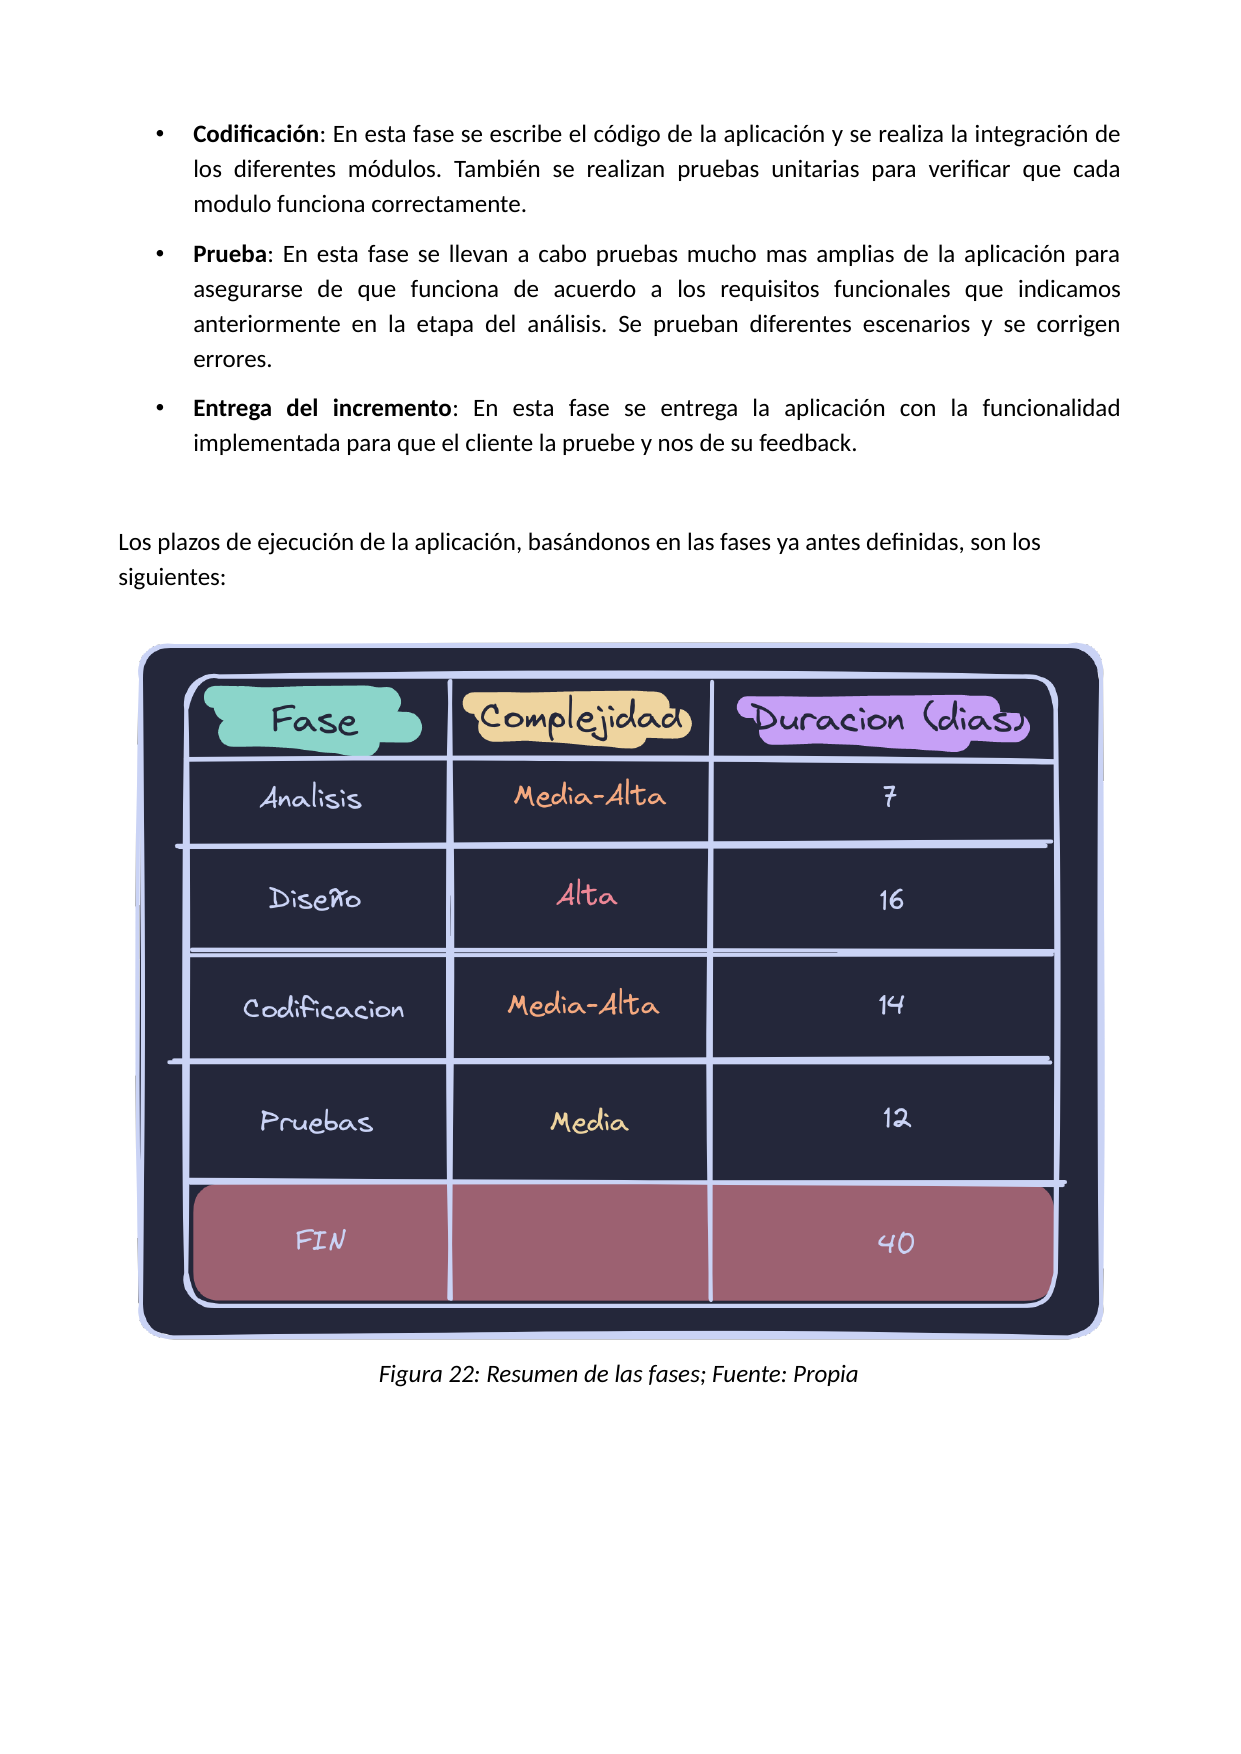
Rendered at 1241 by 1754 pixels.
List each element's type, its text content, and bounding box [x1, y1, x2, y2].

text Los plazos de ejecución de la aplicación, basándonos en las fases ya antes definidas, son los siguientes: [118, 526, 1122, 592]
list Codificación: En esta fase se escribe el código de la aplicación y se realiza la integración de los diferentes módulos. También se realizan pruebas unitarias para verificar que cada modulo funciona correctamente. [156, 118, 1122, 219]
list Entrega del incremento: En esta fase se entrega la aplicación con la funcionalidad implementada para que el cliente la pruebe y nos de su feedback. [156, 392, 1122, 458]
text Figura 22: Resumen de las fases; Fuente: Propia [118, 1359, 1122, 1389]
picture [118, 623, 1123, 1359]
list Prueba: En esta fase se llevan a cabo pruebas mucho mas amplias de la aplicación para asegurarse de que funciona de acuerdo a los requisitos funcionales que indicamos anteriormente en la etapa del análisis. Se prueban diferentes escenarios y se corrigen errores. [156, 238, 1122, 373]
